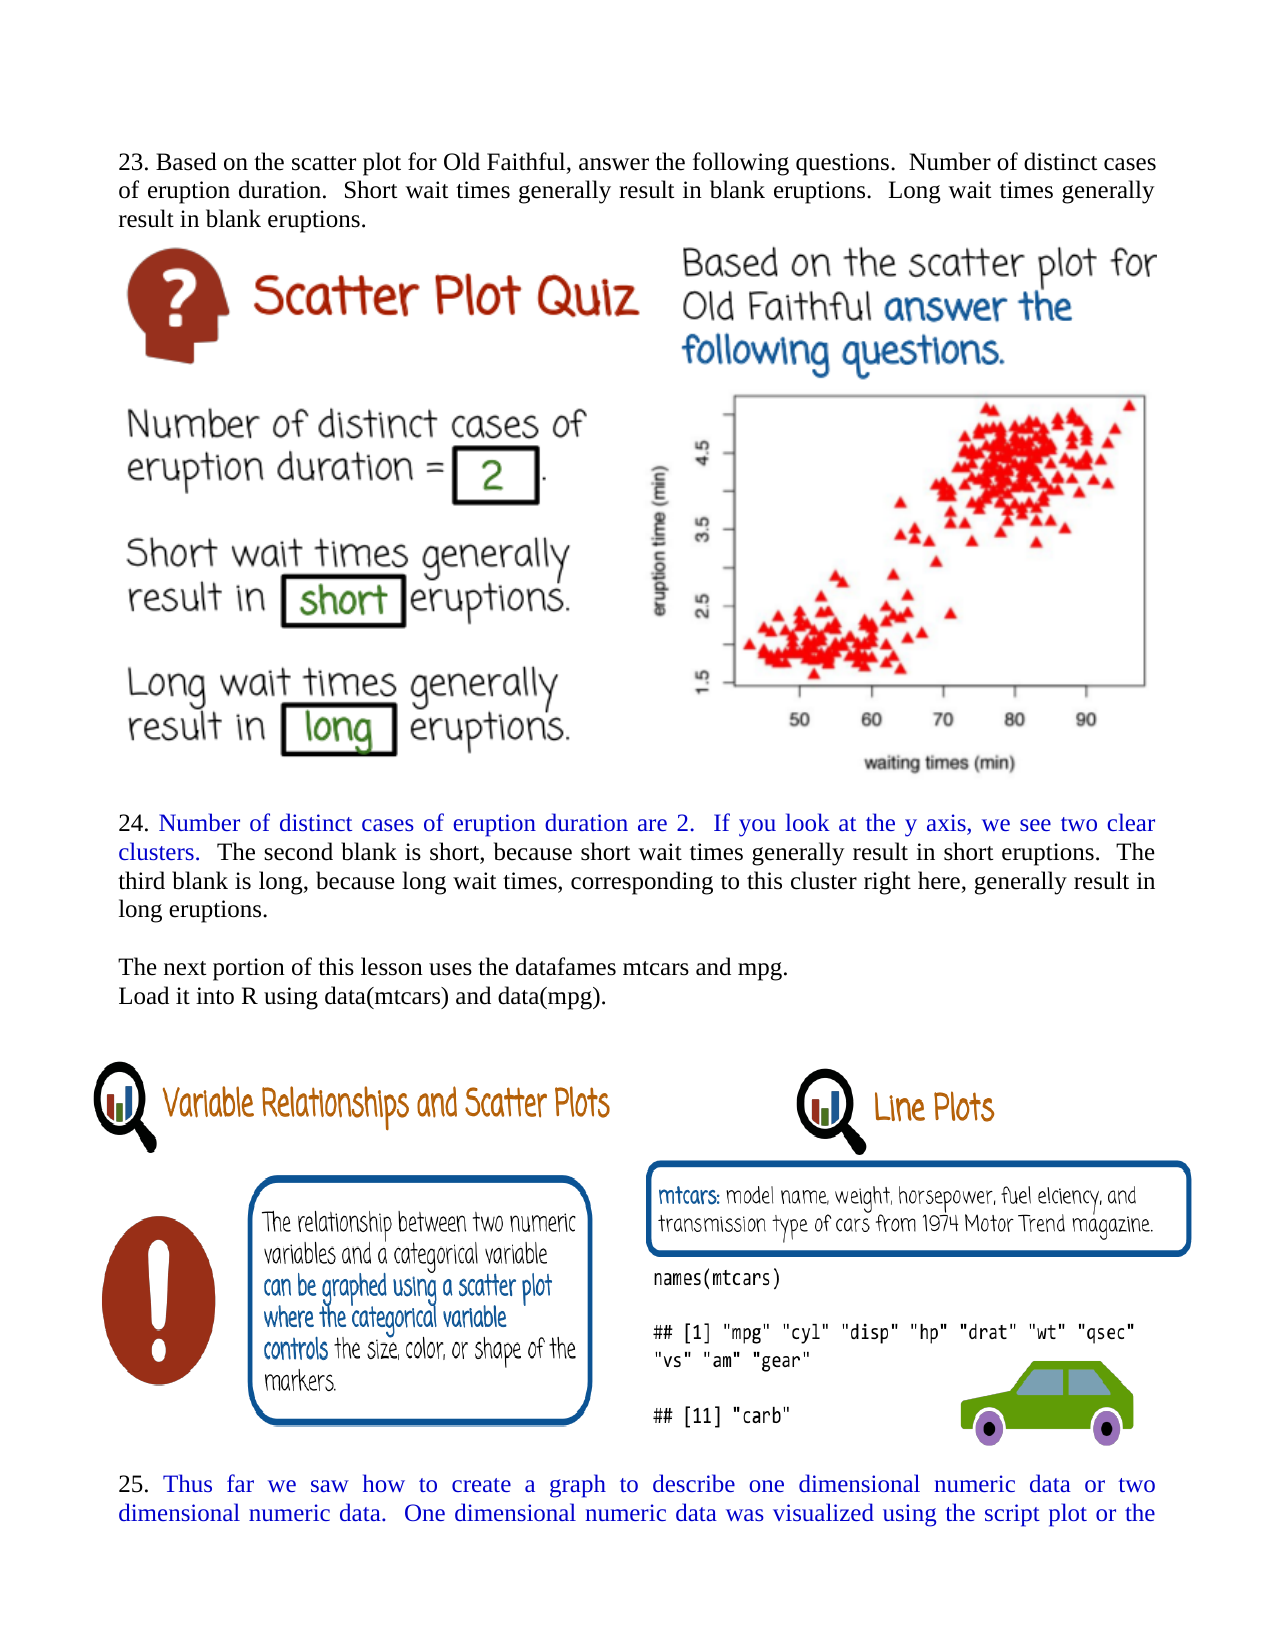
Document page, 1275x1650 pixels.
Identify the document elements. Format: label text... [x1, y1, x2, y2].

text Load it into R using data(mtcars) and data(mpg). [118, 981, 1157, 1009]
text 25. Thus far we saw how to create a graph to describe one dimensional numeric data or two dimensional numeric data. One dimensional numeric data was visualized using the script plot or the [118, 1469, 1157, 1527]
text The next portion of this lesson uses the datafames mtcars and mpg. [118, 952, 1157, 981]
text 23. Based on the scatter plot for Old Faithful, answer the following questions. Number of distinct cases of eruption duration. Short wait times generally result in blank eruptions. Long wait times generally result in blank eruptions. [118, 147, 1157, 233]
picture [91, 1057, 612, 1440]
picture [118, 233, 1157, 780]
picture [646, 1066, 1193, 1453]
text 24. Number of distinct cases of eruption duration are 2. If you look at the y axis, we see two clear clusters. The second blank is short, because short wait times generally result in short eruptions. The third blank is long, because long wait times, corresponding to this cluster right here, generally result in long eruptions. [118, 808, 1157, 923]
